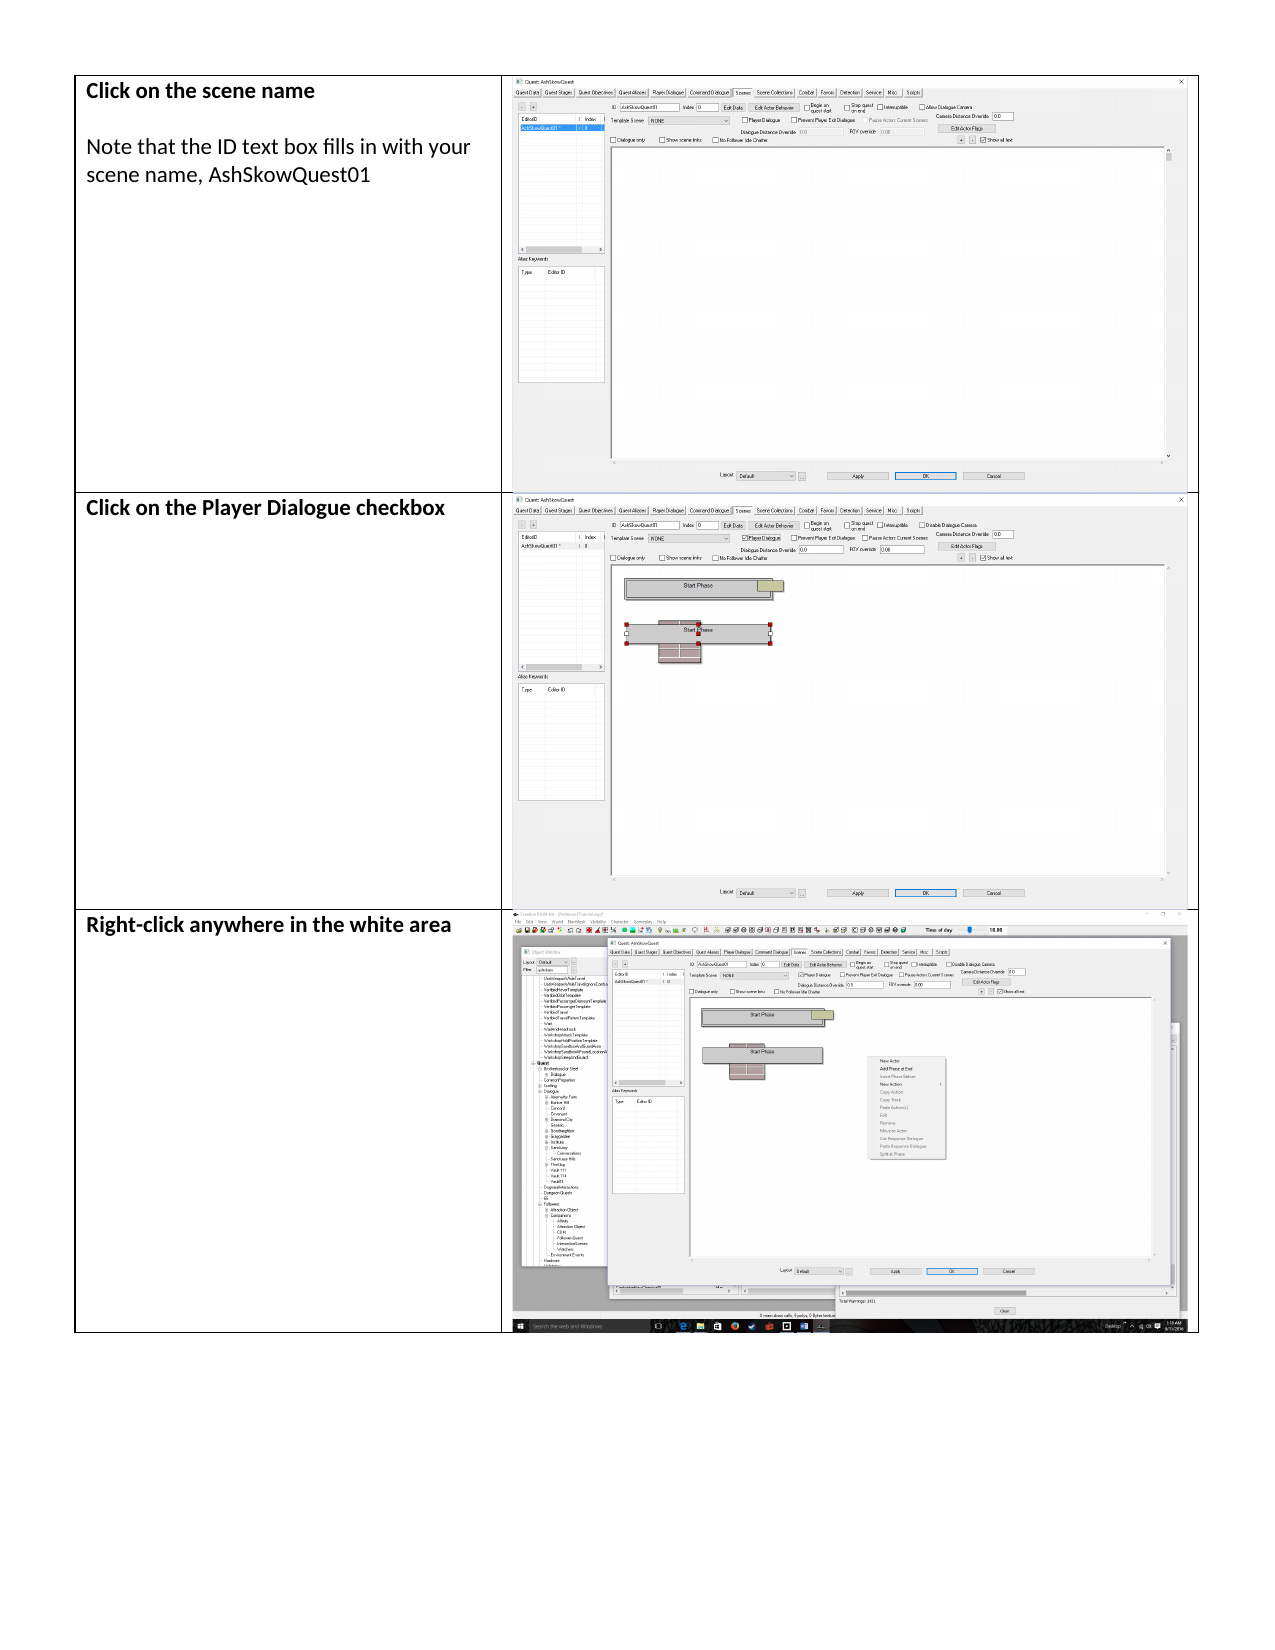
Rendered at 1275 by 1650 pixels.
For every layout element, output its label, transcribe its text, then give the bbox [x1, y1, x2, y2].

table_cell Click on the Player Dialogue checkbox [76, 493, 501, 909]
table_cell Right-click anywhere in the white area [76, 910, 501, 1332]
table_cell [502, 493, 512, 909]
table_cell [502, 910, 512, 1332]
table_cell Click on the scene name Note that the ID text box fills in with your scene name, AshSkowQuest01 [76, 76, 501, 492]
table_cell [1188, 493, 1198, 909]
table_cell [1188, 910, 1198, 1332]
table_cell [1188, 76, 1198, 492]
table_cell [502, 76, 512, 492]
